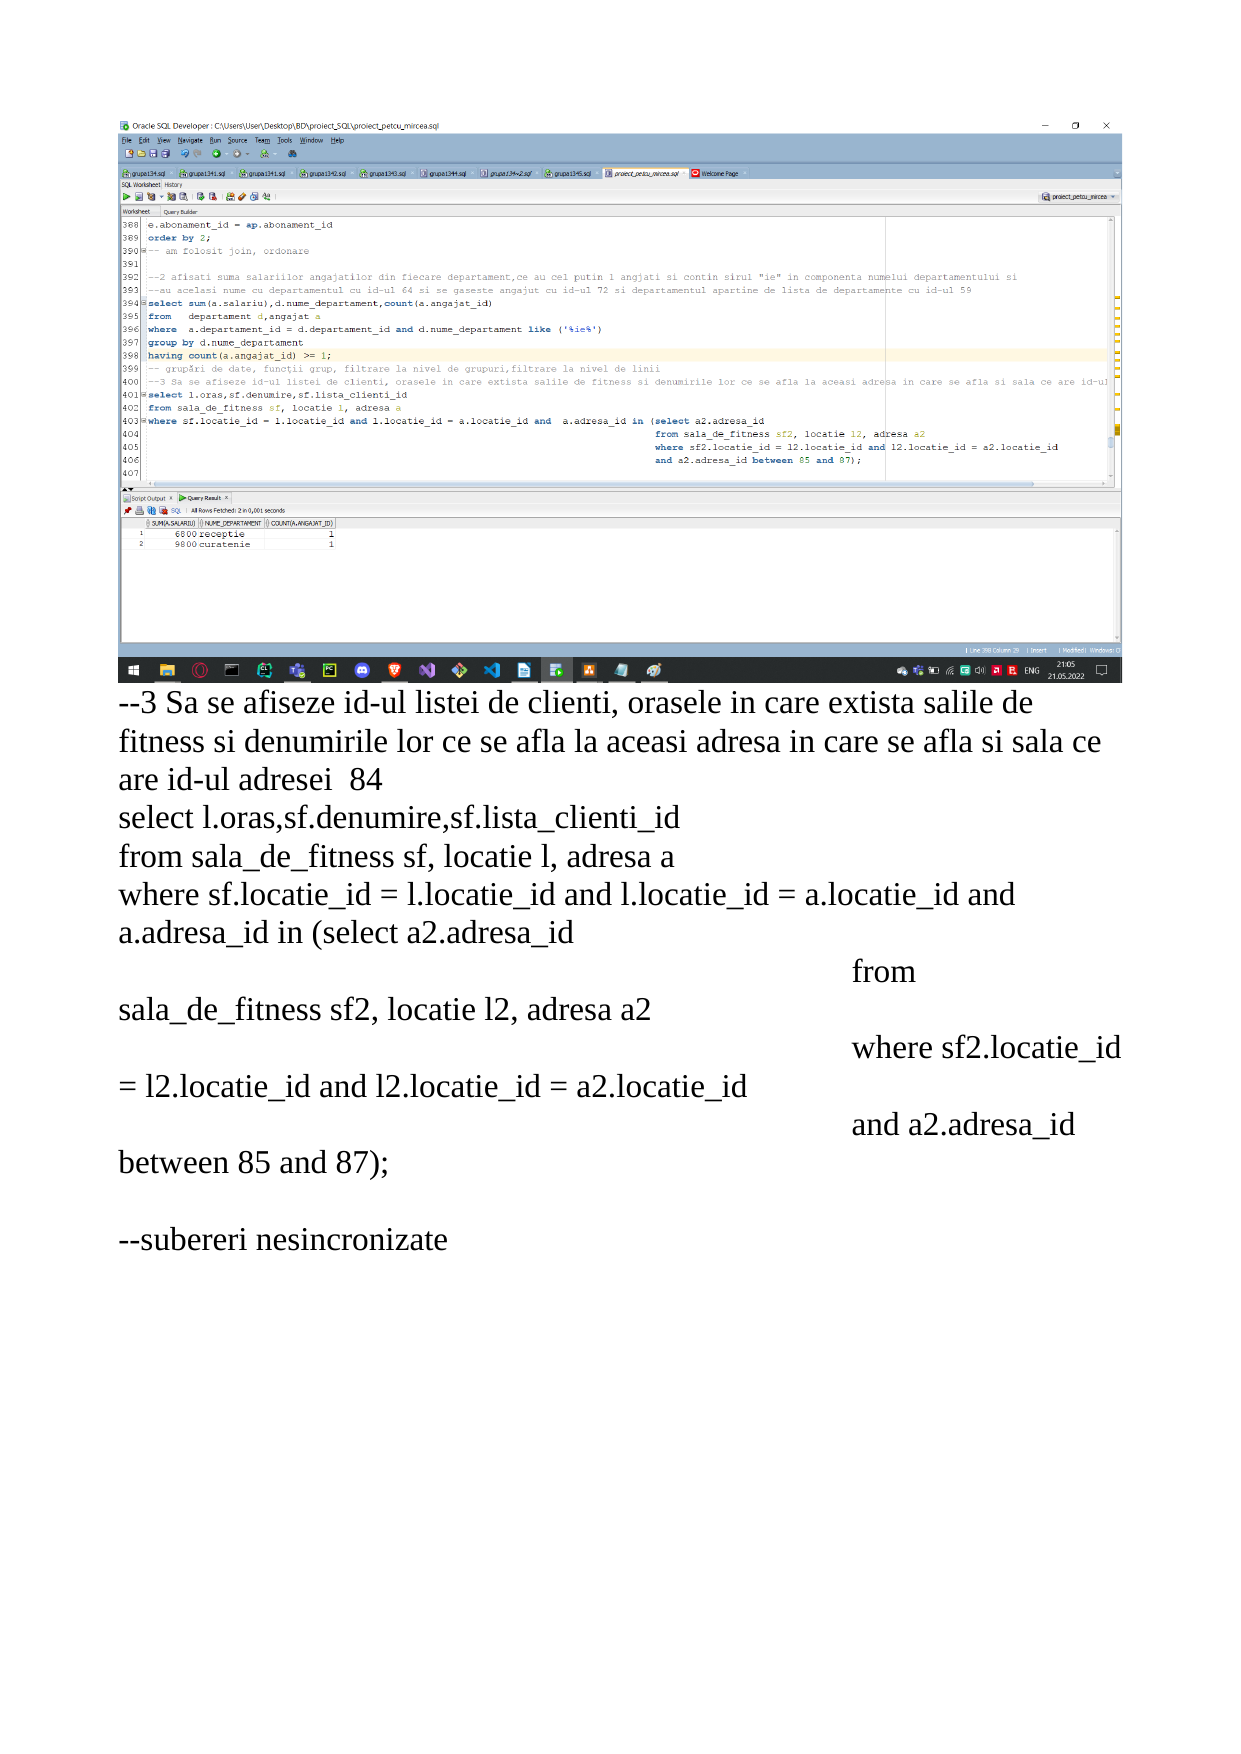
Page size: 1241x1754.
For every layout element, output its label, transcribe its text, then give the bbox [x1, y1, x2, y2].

text from sala_de_fitness sf, locatie l, adresa a [118, 836, 1122, 874]
text where sf.locatie_id = l.locatie_id and l.locatie_id = a.locatie_id and a.adresa_id in (select a2.adresa_id [118, 874, 1122, 951]
text and a2.adresa_id between 85 and 87); [118, 1104, 1122, 1181]
text from sala_de_fitness sf2, locatie l2, adresa a2 [118, 951, 1122, 1028]
text --subereri nesincronizate [118, 1219, 1122, 1258]
text --3 Sa se afiseze id-ul listei de clienti, orasele in care extista salile de fitness si denumirile lor ce se afla la aceasi adresa in care se afla si sala ce are id-ul adresei 84 [118, 683, 1122, 798]
text where sf2.locatie_id = l2.locatie_id and l2.locatie_id = a2.locatie_id [118, 1028, 1122, 1104]
picture [118, 118, 1123, 683]
text select l.oras,sf.denumire,sf.lista_clienti_id [118, 798, 1122, 836]
